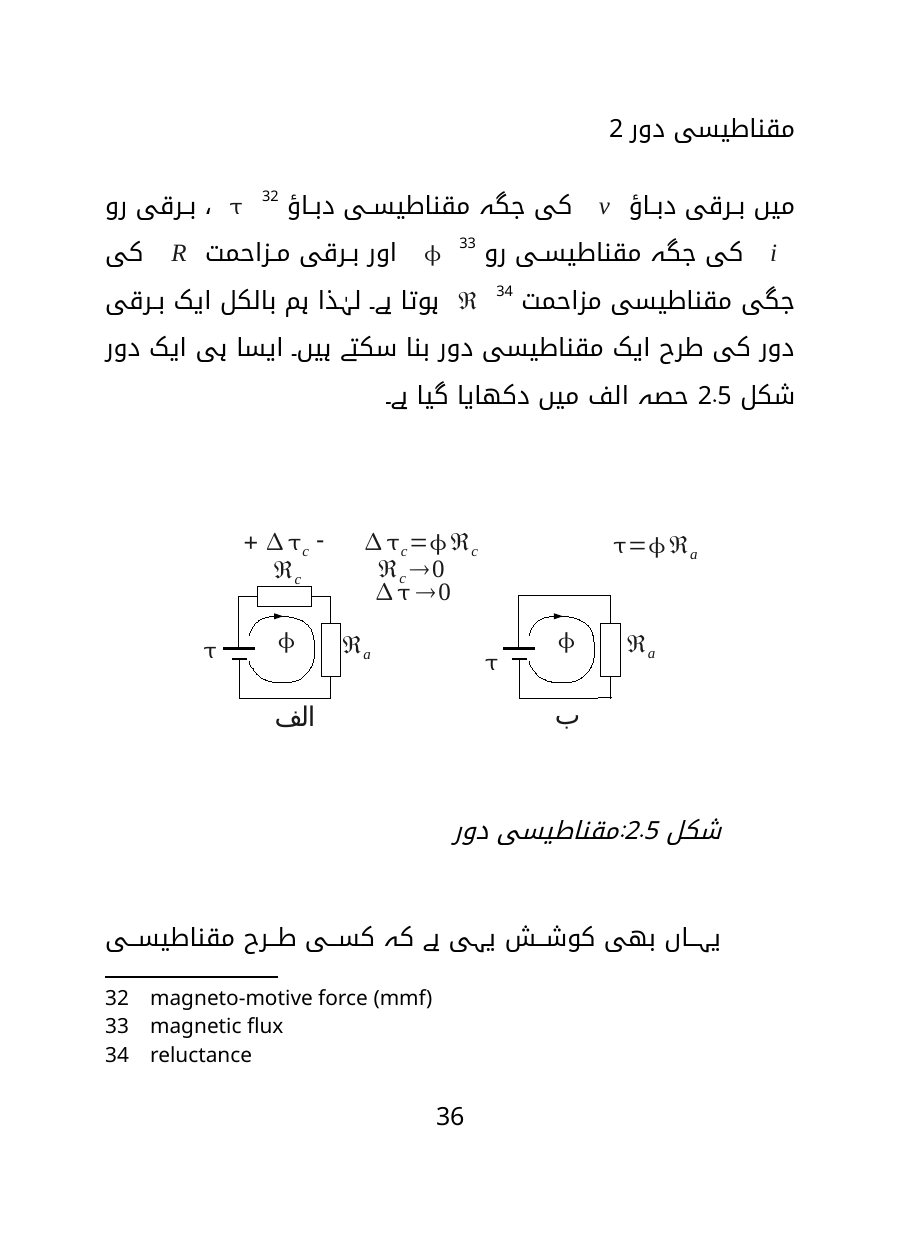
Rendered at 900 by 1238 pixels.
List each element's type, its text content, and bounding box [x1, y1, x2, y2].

text شکل 2.5:مقناطیسی دور [179, 491, 721, 854]
text مقناطیسی دور بالکل برقی دور کی طرح ہوتے ہیں۔ بس ان میں برقی دباؤ کی جگہ مقناطیسی دباؤ ، برقی رو کی جگہ مقناطیسی رو اور برقی مزاحمت کی جگی مقناطیسی مزاحمت ہوتا ہے۔ لہٰذا ہم بالکل ایک برقی دور کی طرح ایک مقناطیسی دور بنا سکتے ہیں۔ ایسا ہی ایک دور شکل 2.5 حصہ الف میں دکھایا گیا ہے۔ [105, 182, 795, 419]
text magnetic flux [105, 1012, 795, 1040]
text magneto-motive force (mmf) [105, 983, 795, 1012]
text یہاں بھی کوشش یہی ہے کہ کسی طرح مقناطیسی دباؤ کو بغیر کم کئے مقناطیسی مزاحمتتک پہنچایا جائے۔ عموما خلائی درز کی مقناطیسی مزاحمت ہوتی ہے اور مقناطیسی مرکز کی یہاں بھی اگرکو نظرانداز کرنا ممکن ہو تو ہمیں شکل 2.5 حصہ ب ملتا ہے جس میں مقناطیسی رو کو، بالکل اوہم کے قانون کی طرح، مساوات سے حل کیا جا سکتا ہے۔ یعنی [105, 914, 795, 962]
text reluctance [105, 1040, 795, 1068]
